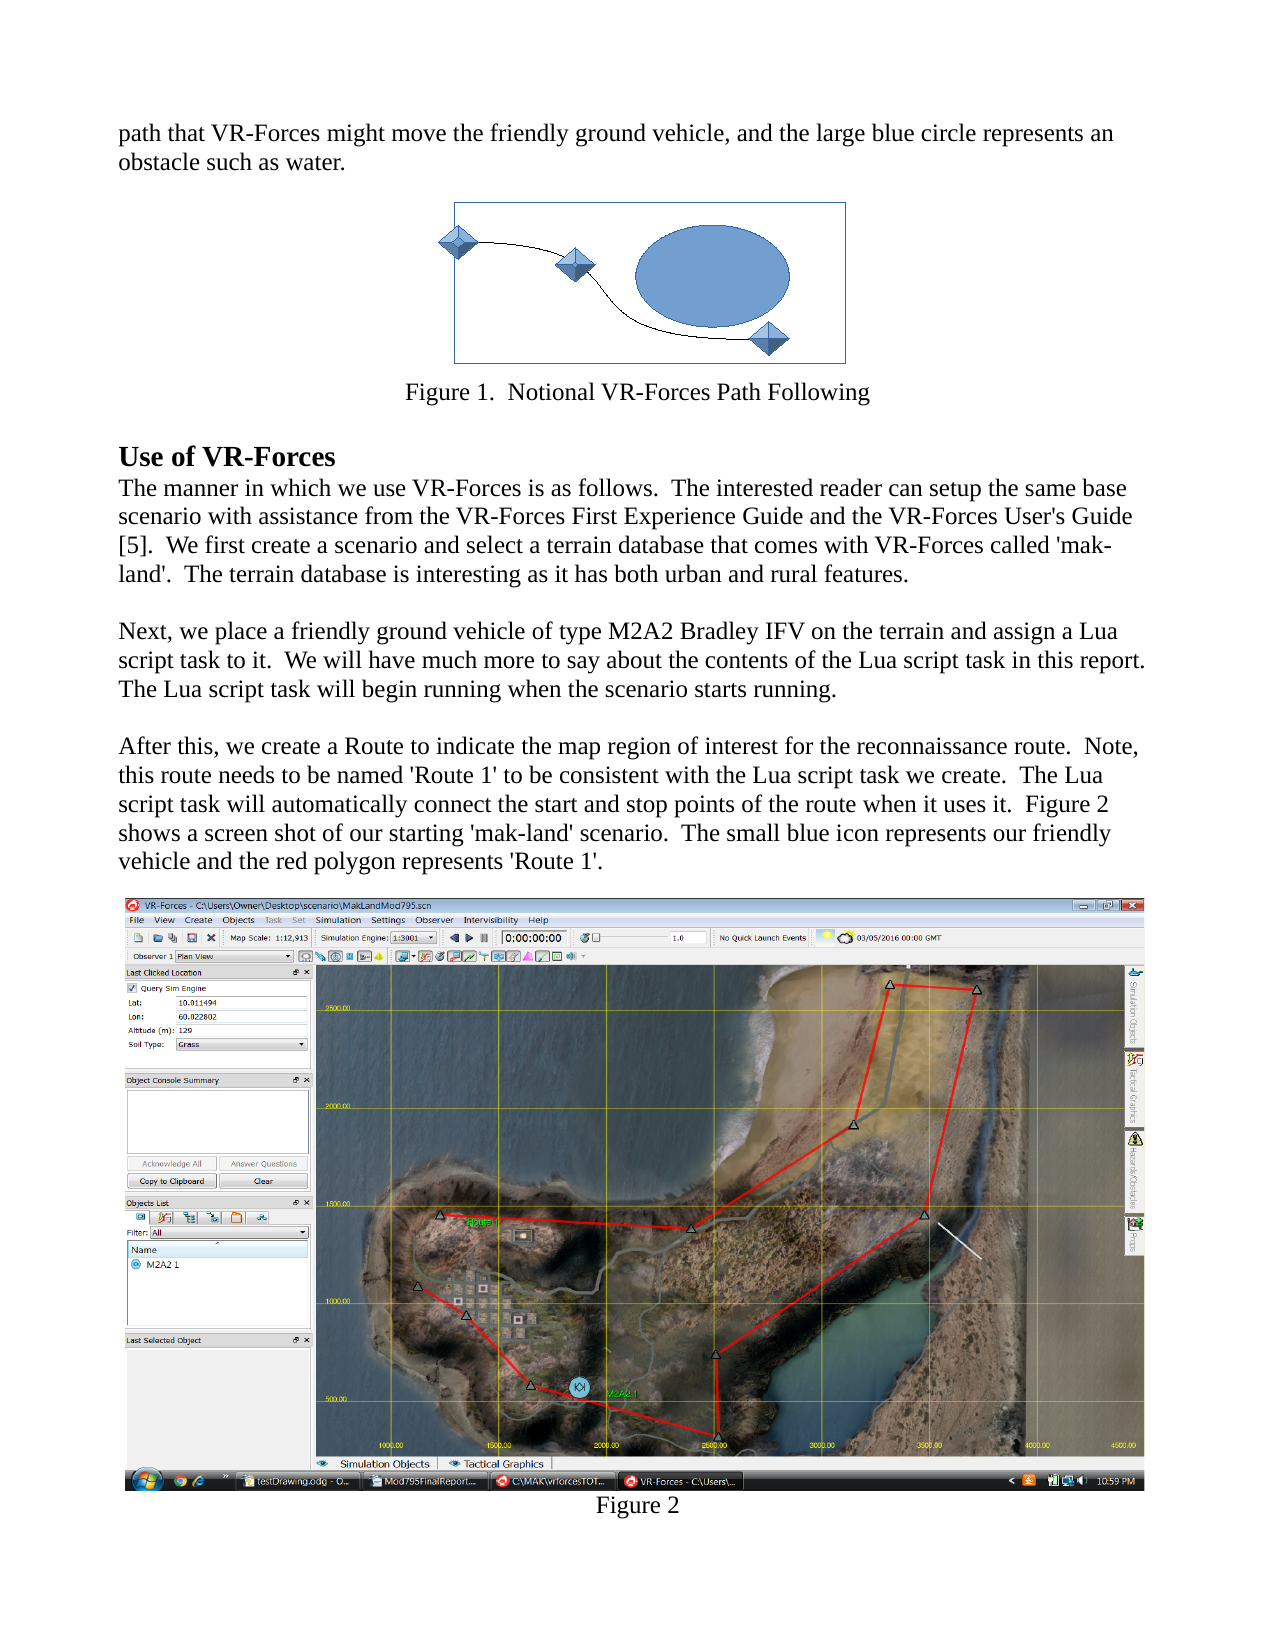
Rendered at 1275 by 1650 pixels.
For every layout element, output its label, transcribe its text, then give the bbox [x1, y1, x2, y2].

text After this, we create a Route to indicate the map region of interest for the reconnaissance route. Note, this route needs to be named 'Route 1' to be consistent with the Lua script task we create. The Lua script task will automatically connect the start and stop points of the route when it uses it. Figure 2 shows a screen shot of our starting 'mak-land' scenario. The small blue icon represents our friendly vehicle and the red polygon represents 'Route 1'. [118, 731, 1157, 875]
text Figure 2 [118, 875, 1157, 1519]
text Next, we place a friendly ground vehicle of type M2A2 Bradley IFV on the terrain and assign a Lua script task to it. We will have much more to say about the contents of the Lua script task in this report. The Lua script task will begin running when the scenario starts running. [118, 616, 1157, 703]
text Figure 1. Notional VR-Forces Path Following [118, 377, 1157, 406]
text path that VR-Forces might move the friendly ground vehicle, and the large blue circle represents an obstacle such as water. [118, 118, 1157, 176]
text Use of VR-Forces [118, 439, 1157, 473]
text The manner in which we use VR-Forces is as follows. The interested reader can setup the same base scenario with assistance from the VR-Forces First Experience Guide and the VR-Forces User's Guide [5]. We first create a scenario and select a terrain database that comes with VR-Forces called 'mak-land'. The terrain database is interesting as it has both urban and rural features. [118, 473, 1157, 588]
picture [125, 898, 1145, 1491]
